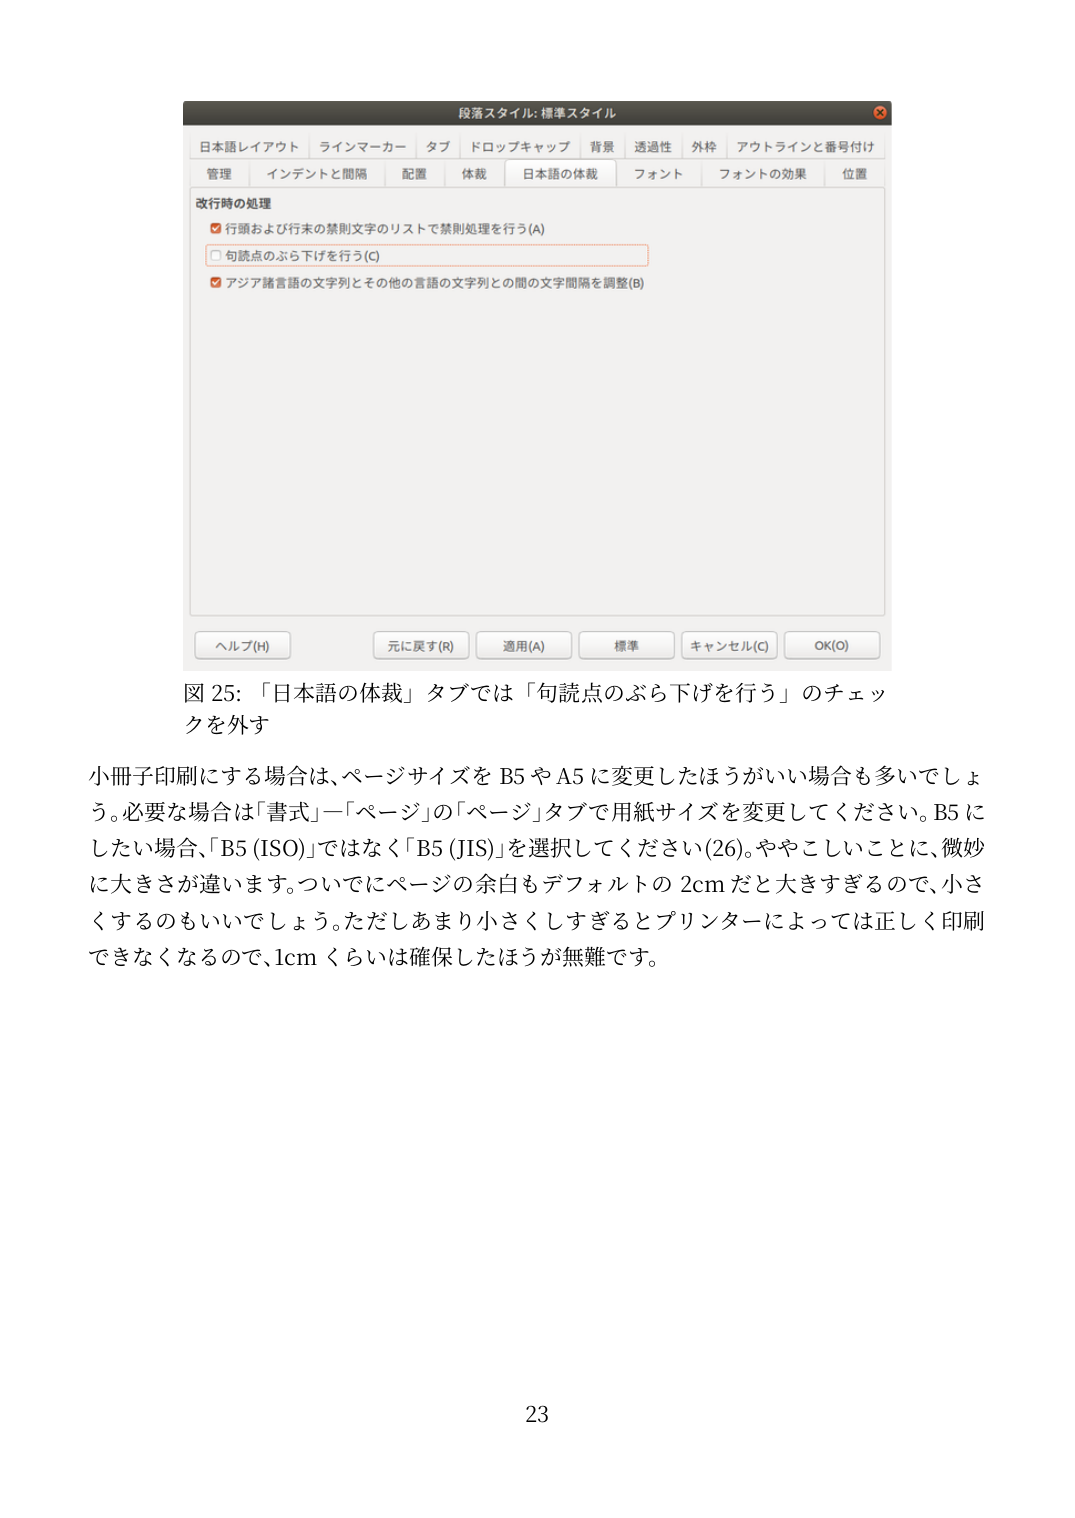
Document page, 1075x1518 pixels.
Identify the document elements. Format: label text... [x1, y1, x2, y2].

text 図 25: 「日本語の体裁」タブでは「句読点のぶら下げを行う」のチェックを外す [183, 671, 892, 739]
picture [183, 101, 892, 671]
text 小冊子印刷にする場合は、ページサイズをB5やA5に変更したほうがいい場合も多いでしょう。必要な場合は「書式」―「ページ」の「ページ」タブで用紙サイズを変更してください。B5にしたい場合、「B5 (ISO)」ではなく「B5 (JIS)」を選択してください(図 26)。ややこしいことに、微妙に大きさが違います。ついでにページの余白もデフォルトの2cmだと大きすぎるので、小さくするのもいいでしょう。ただしあまり小さくしすぎるとプリンターによっては正しく印刷できなくなるので、1cmくらいは確保したほうが無難です。 [88, 759, 986, 971]
